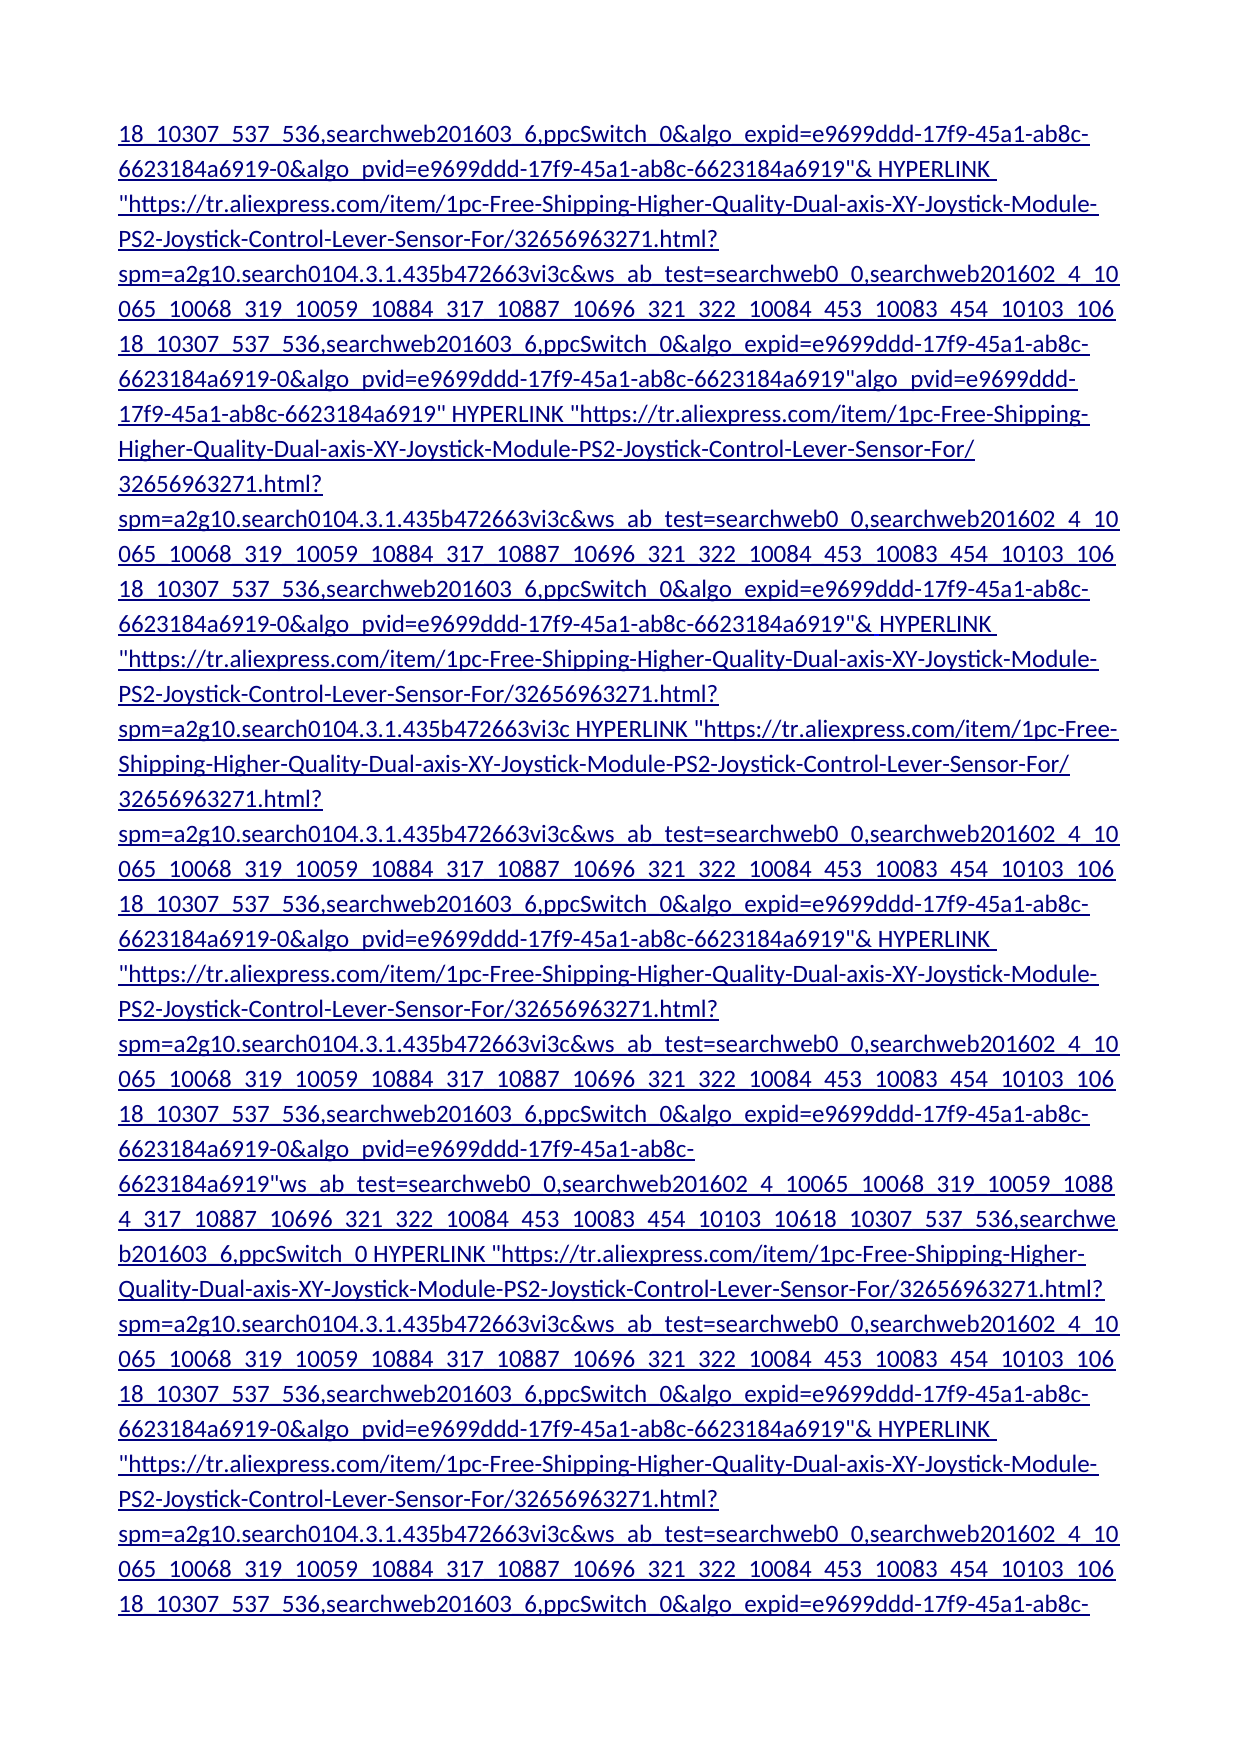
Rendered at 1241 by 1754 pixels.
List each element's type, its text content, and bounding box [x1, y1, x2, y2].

text 18_10307_537_536,searchweb201603_6,ppcSwitch_0&algo_expid=e9699ddd-17f9-45a1-ab8c-6623184a6919-0&algo_pvid=e9699ddd-17f9-45a1-ab8c-6623184a6919"& HYPERLINK "https://tr.aliexpress.com/item/1pc-Free-Shipping-Higher-Quality-Dual-axis-XY-Joystick-Module-PS2-Joystick-Control-Lever-Sensor-For/32656963271.html?spm=a2g10.search0104.3.1.435b472663vi3c&ws_ab_test=searchweb0_0,searchweb201602_4_10065_10068_319_10059_10884_317_10887_10696_321_322_10084_453_10083_454_10103_10618_10307_537_536,searchweb201603_6,ppcSwitch_0&algo_expid=e9699ddd-17f9-45a1-ab8c-6623184a6919-0&algo_pvid=e9699ddd-17f9-45a1-ab8c-6623184a6919"algo_pvid=e9699ddd-17f9-45a1-ab8c-6623184a6919" HYPERLINK "https://tr.aliexpress.com/item/1pc-Free-Shipping-Higher-Quality-Dual-axis-XY-Joystick-Module-PS2-Joystick-Control-Lever-Sensor-For/32656963271.html?spm=a2g10.search0104.3.1.435b472663vi3c&ws_ab_test=searchweb0_0,searchweb201602_4_10065_10068_319_10059_10884_317_10887_10696_321_322_10084_453_10083_454_10103_10618_10307_537_536,searchweb201603_6,ppcSwitch_0&algo_expid=e9699ddd-17f9-45a1-ab8c-6623184a6919-0&algo_pvid=e9699ddd-17f9-45a1-ab8c-6623184a6919"& HYPERLINK "https://tr.aliexpress.com/item/1pc-Free-Shipping-Higher-Quality-Dual-axis-XY-Joystick-Module-PS2-Joystick-Control-Lever-Sensor-For/32656963271.html?spm=a2g10.search0104.3.1.435b472663vi3c HYPERLINK "https://tr.aliexpress.com/item/1pc-Free-Shipping-Higher-Quality-Dual-axis-XY-Joystick-Module-PS2-Joystick-Control-Lever-Sensor-For/32656963271.html?spm=a2g10.search0104.3.1.435b472663vi3c&ws_ab_test=searchweb0_0,searchweb201602_4_10065_10068_319_10059_10884_317_10887_10696_321_322_10084_453_10083_454_10103_10618_10307_537_536,searchweb201603_6,ppcSwitch_0&algo_expid=e9699ddd-17f9-45a1-ab8c-6623184a6919-0&algo_pvid=e9699ddd-17f9-45a1-ab8c-6623184a6919"& HYPERLINK "https://tr.aliexpress.com/item/1pc-Free-Shipping-Higher-Quality-Dual-axis-XY-Joystick-Module-PS2-Joystick-Control-Lever-Sensor-For/32656963271.html?spm=a2g10.search0104.3.1.435b472663vi3c&ws_ab_test=searchweb0_0,searchweb201602_4_10065_10068_319_10059_10884_317_10887_10696_321_322_10084_453_10083_454_10103_10618_10307_537_536,searchweb201603_6,ppcSwitch_0&algo_expid=e9699ddd-17f9-45a1-ab8c-6623184a6919-0&algo_pvid=e9699ddd-17f9-45a1-ab8c-6623184a6919"ws_ab_test=searchweb0_0,searchweb201602_4_10065_10068_319_10059_10884_317_10887_10696_321_322_10084_453_10083_454_10103_10618_10307_537_536,searchweb201603_6,ppcSwitch_0 HYPERLINK "https://tr.aliexpress.com/item/1pc-Free-Shipping-Higher-Quality-Dual-axis-XY-Joystick-Module-PS2-Joystick-Control-Lever-Sensor-For/32656963271.html?spm=a2g10.search0104.3.1.435b472663vi3c&ws_ab_test=searchweb0_0,searchweb201602_4_10065_10068_319_10059_10884_317_10887_10696_321_322_10084_453_10083_454_10103_10618_10307_537_536,searchweb201603_6,ppcSwitch_0&algo_expid=e9699ddd-17f9-45a1-ab8c-6623184a6919-0&algo_pvid=e9699ddd-17f9-45a1-ab8c-6623184a6919"& HYPERLINK "https://tr.aliexpress.com/item/1pc-Free-Shipping-Higher-Quality-Dual-axis-XY-Joystick-Module-PS2-Joystick-Control-Lever-Sensor-For/32656963271.html?spm=a2g10.search0104.3.1.435b472663vi3c&ws_ab_test=searchweb0_0,searchweb201602_4_10065_10068_319_10059_10884_317_10887_10696_321_322_10084_453_10083_454_10103_10618_10307_537_536,searchweb201603_6,ppcSwitch_0&algo_expid=e9699ddd-17f9-45a1-ab8c- [118, 118, 1122, 1619]
